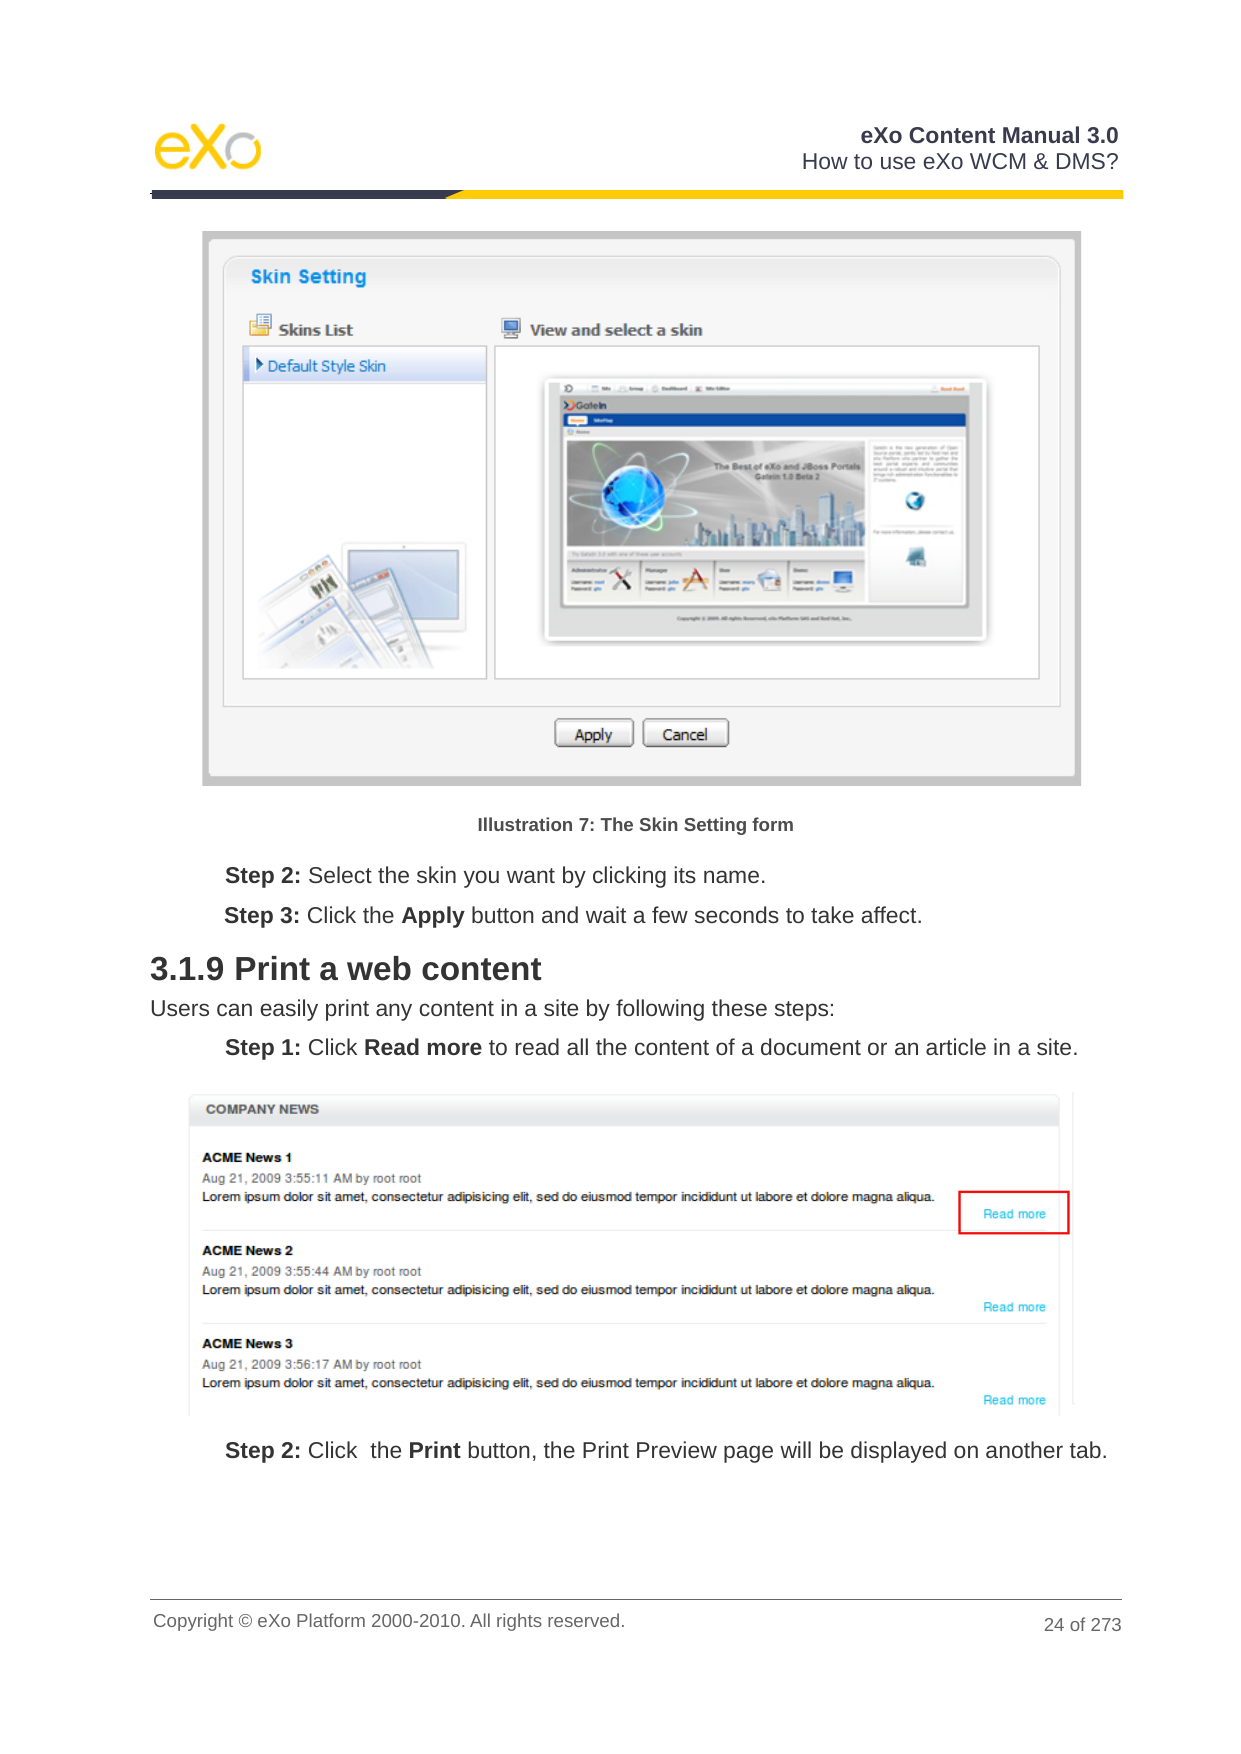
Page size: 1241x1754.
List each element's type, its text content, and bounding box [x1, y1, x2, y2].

picture [155, 123, 262, 170]
list Step 2: Click the Print button, the Print Preview page will be displayed on another tab. [187, 1073, 1122, 1463]
subtitle Print a web content [150, 948, 1122, 987]
picture [180, 1092, 1075, 1416]
list Illustration 7: The Skin Setting form [172, 298, 1099, 836]
text Users can easily print any content in a site by following these steps: [150, 994, 1122, 1021]
list Step 1: Click Read more to read all the content of a document or an article in a site. [187, 1034, 1122, 1060]
text Step 3: Click the Apply button and wait a few seconds to take affect. [224, 902, 1122, 928]
picture [151, 190, 1124, 199]
list Step 2: Select the skin you want by clicking its name. [187, 862, 1122, 888]
picture [202, 231, 1082, 786]
